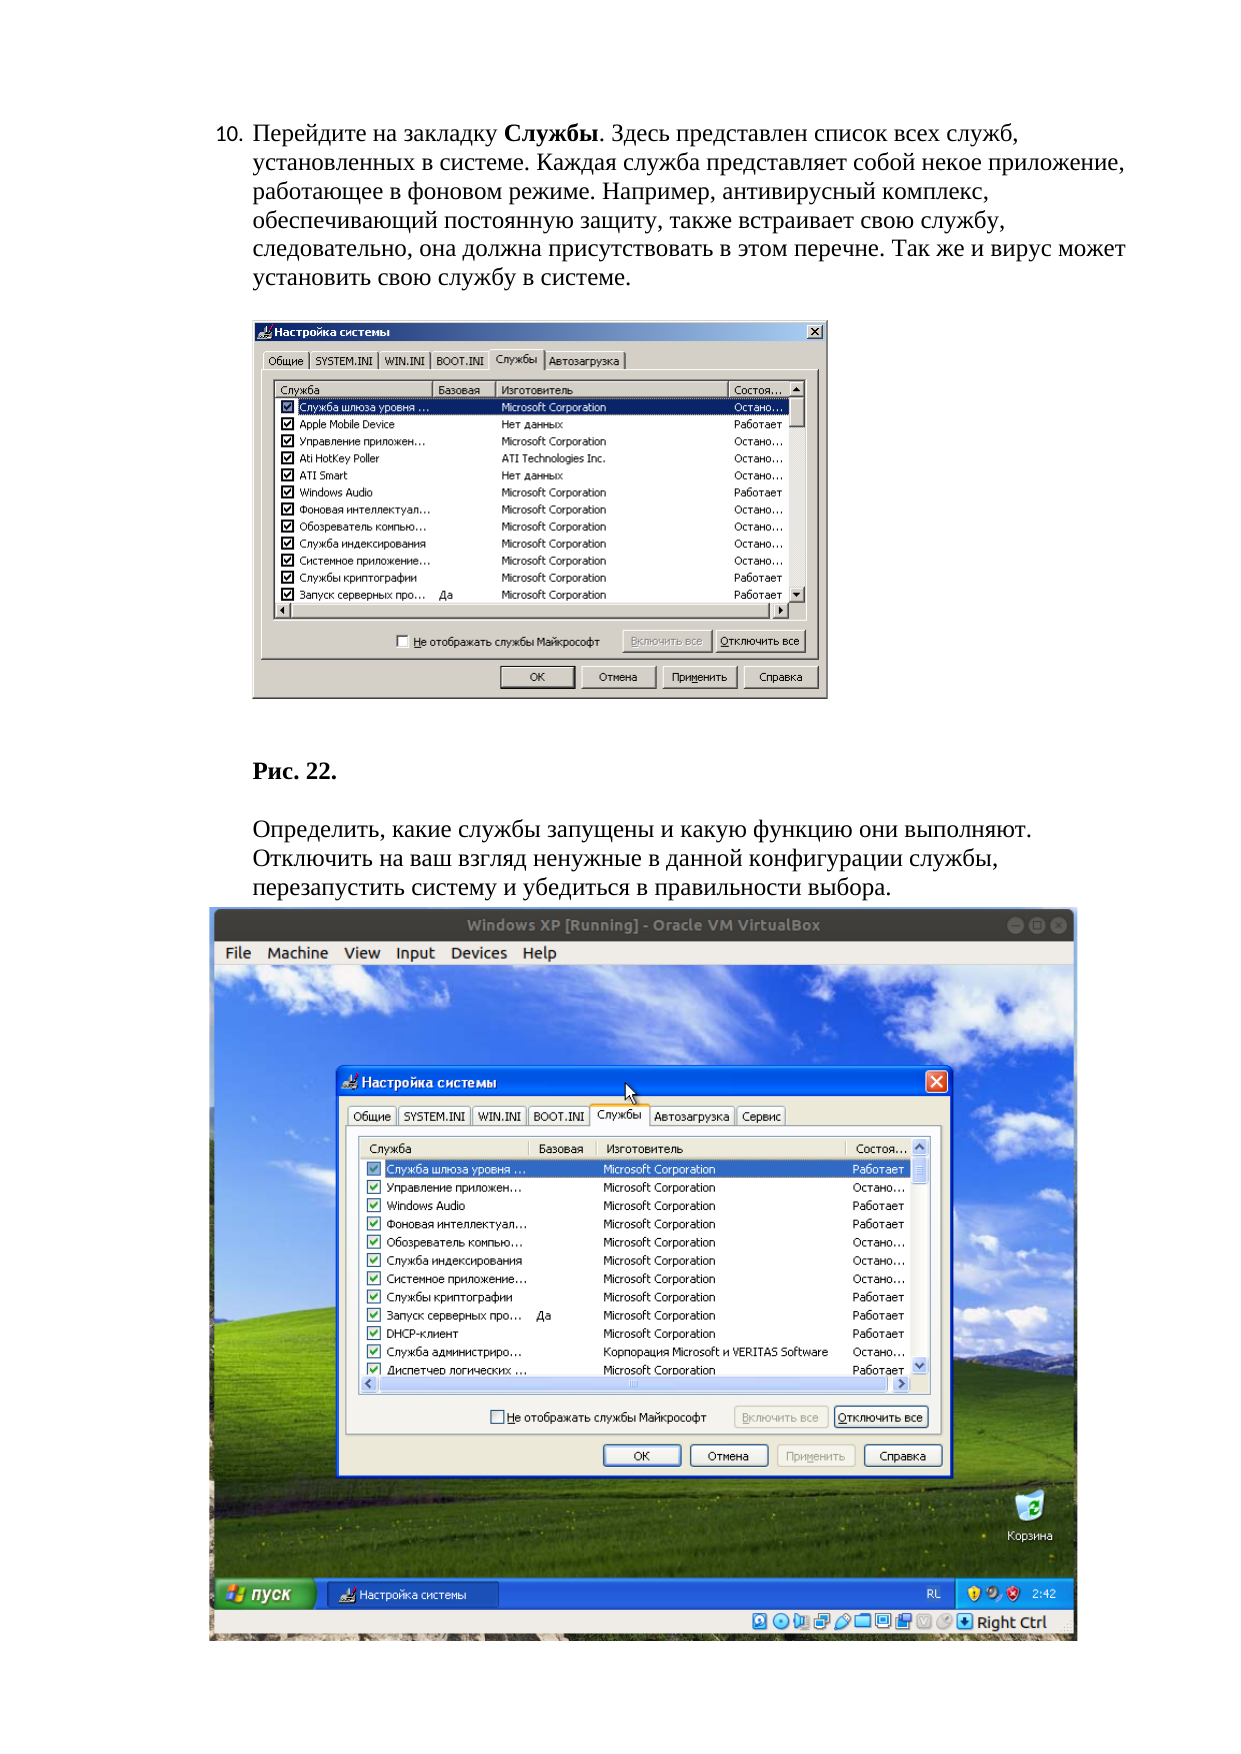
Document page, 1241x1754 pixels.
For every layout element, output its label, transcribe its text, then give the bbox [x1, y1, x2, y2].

text Определить, какие службы запущены и какую функцию они выполняют. Отключить на ваш взгляд ненужные в данной конфигурации службы, перезапустить систему и убедиться в правильности выбора. [252, 814, 1152, 901]
picture [209, 907, 1078, 1641]
list Перейдите на закладку Службы. Здесь представлен список всех служб, установленных в системе. Каждая служба представляет собой некое приложение, работающее в фоновом режиме. Например, антивирусный комплекс, обеспечивающий постоянную защиту, также встраивает свою службу, следовательно, она должна присутствовать в этом перечне. Так же и вирус может установить свою службу в системе. [215, 118, 1152, 291]
text Рис. 22. [252, 728, 1152, 785]
picture [252, 320, 828, 699]
